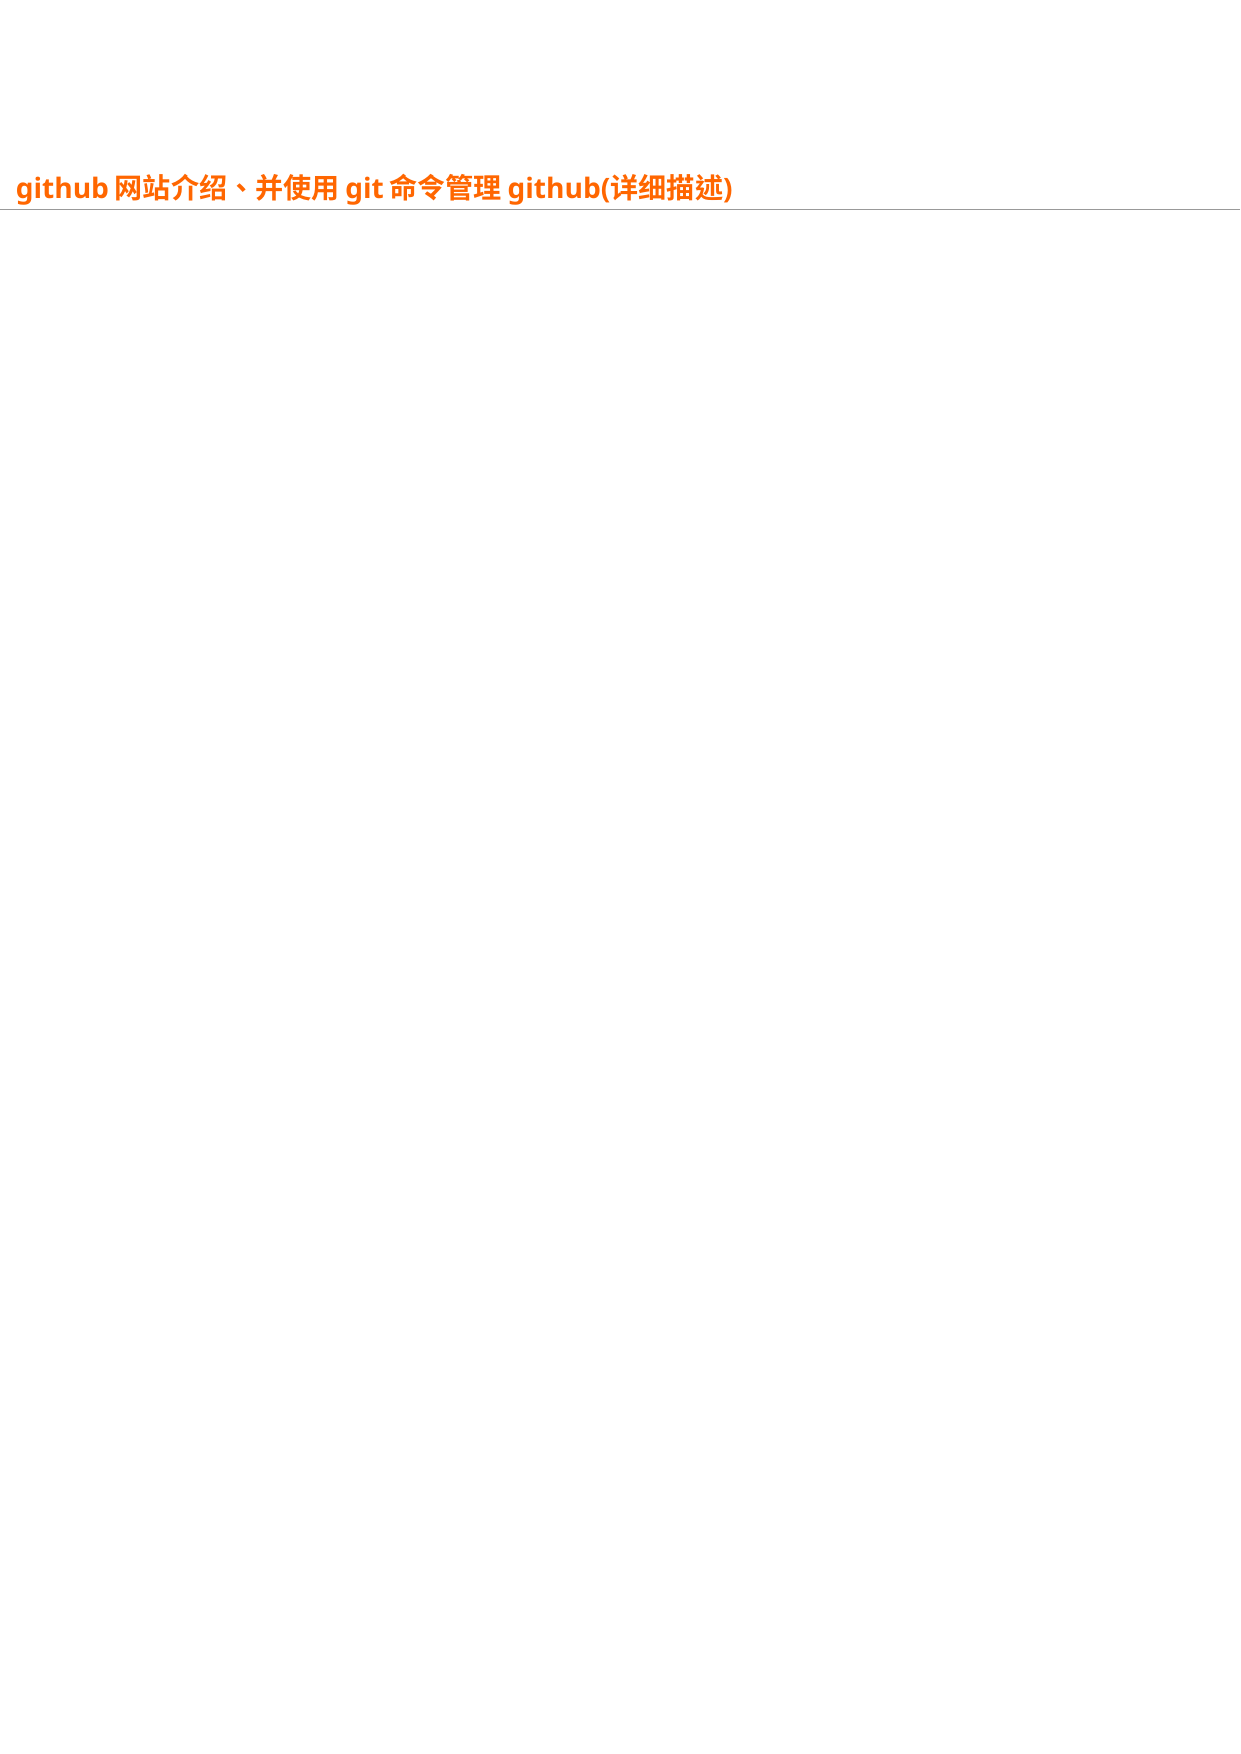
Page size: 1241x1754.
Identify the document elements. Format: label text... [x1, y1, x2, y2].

subtitle github网站介绍、并使用git命令管理github(详细描述) [16, 168, 1240, 207]
